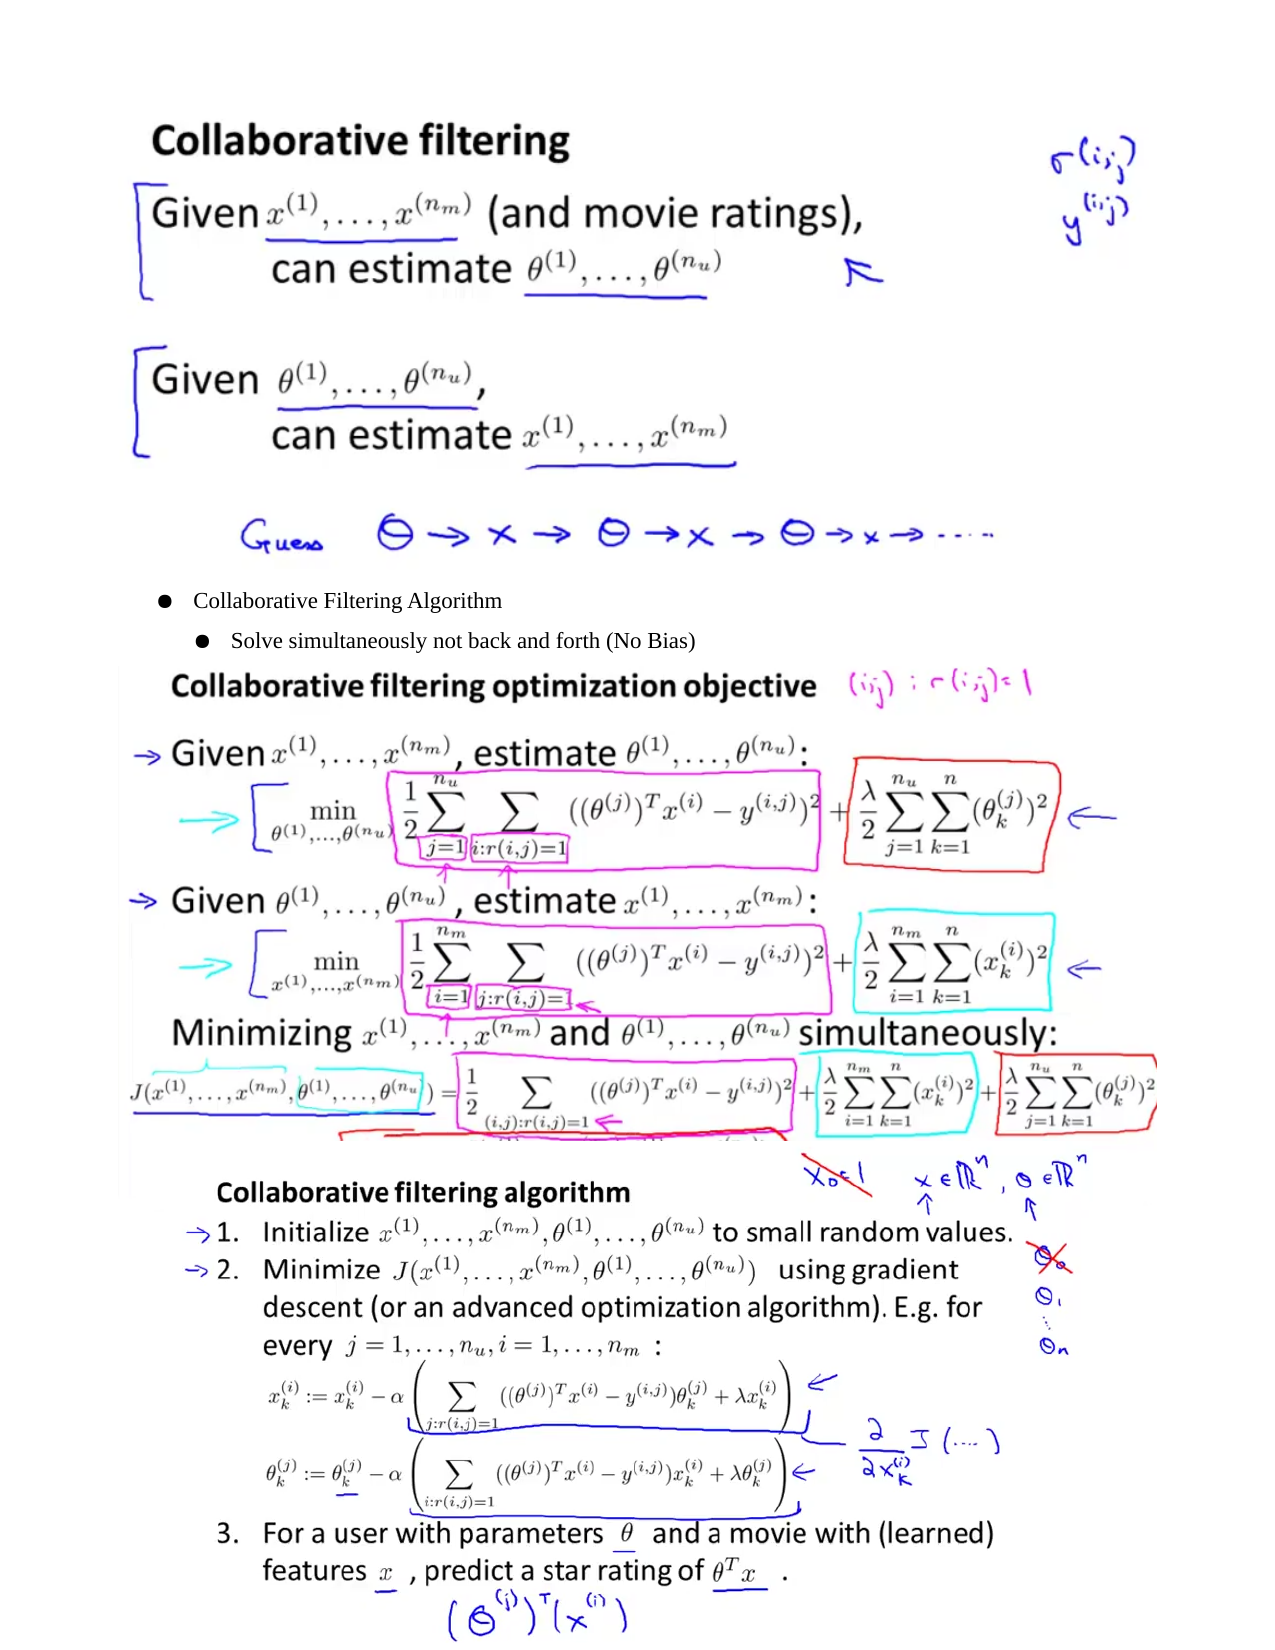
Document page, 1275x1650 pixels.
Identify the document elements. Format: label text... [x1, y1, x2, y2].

list Solve simultaneously not back and forth (No Bias) [193, 627, 1157, 653]
picture [118, 118, 1157, 575]
list Collaborative Filtering Algorithm [156, 575, 1157, 614]
picture [118, 666, 1157, 1643]
